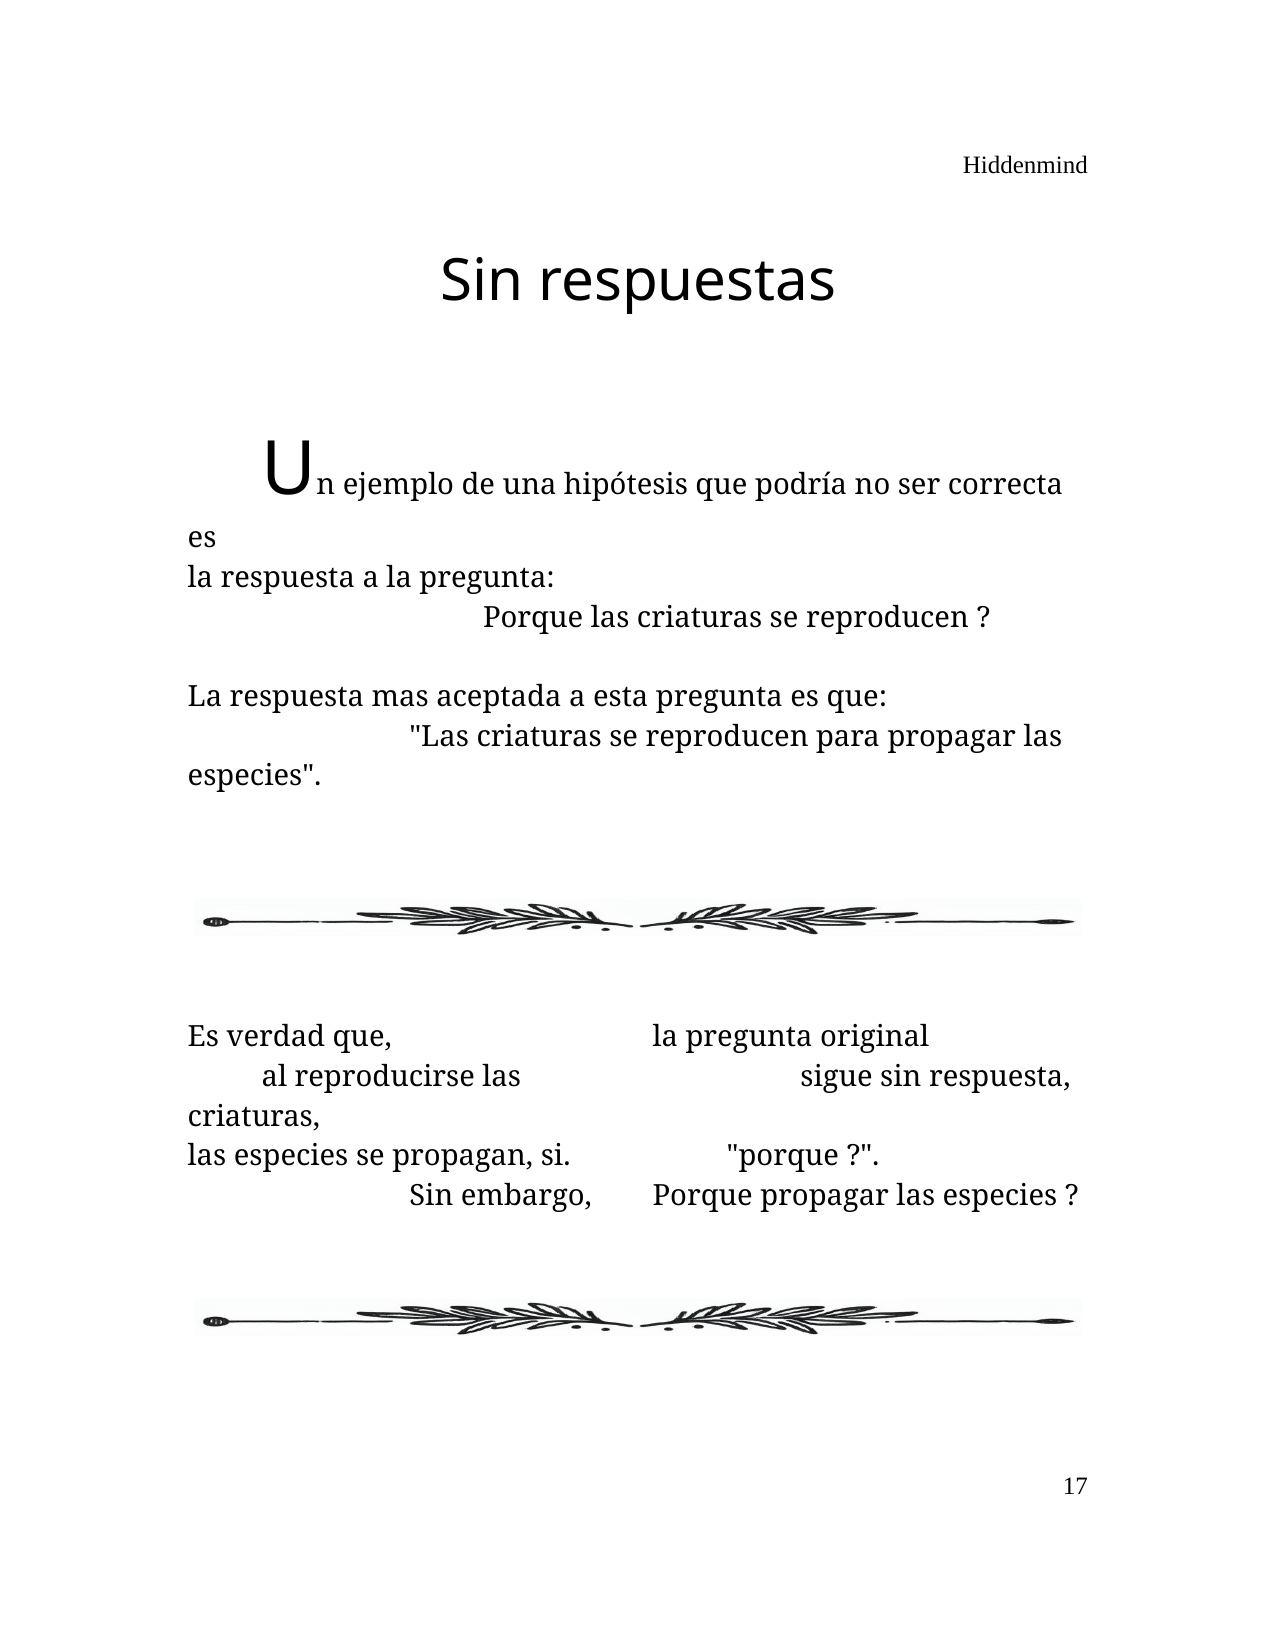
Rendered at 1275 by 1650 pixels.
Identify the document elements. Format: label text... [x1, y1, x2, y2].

text Es verdad que, [187, 1015, 622, 1055]
text Un ejemplo de una hipótesis que podría no ser correcta es [187, 414, 1087, 556]
text la respuesta a la pregunta: [187, 556, 1087, 596]
text Porque las criaturas se reproducen ? [187, 596, 1087, 636]
text la pregunta original [652, 1015, 1087, 1055]
text La respuesta mas aceptada a esta pregunta es que: [187, 675, 1087, 715]
text Porque propagar las especies ? [652, 1174, 1087, 1214]
text "Las criaturas se reproducen para propagar las especies". [187, 715, 1087, 794]
text las especies se propagan, si. [187, 1134, 622, 1174]
text al reproducirse las criaturas, [187, 1055, 622, 1134]
text Sin embargo, [187, 1174, 622, 1214]
picture [193, 899, 1083, 936]
picture [193, 1299, 1083, 1336]
text "porque ?". [652, 1095, 1087, 1174]
text sigue sin respuesta, [652, 1055, 1087, 1095]
